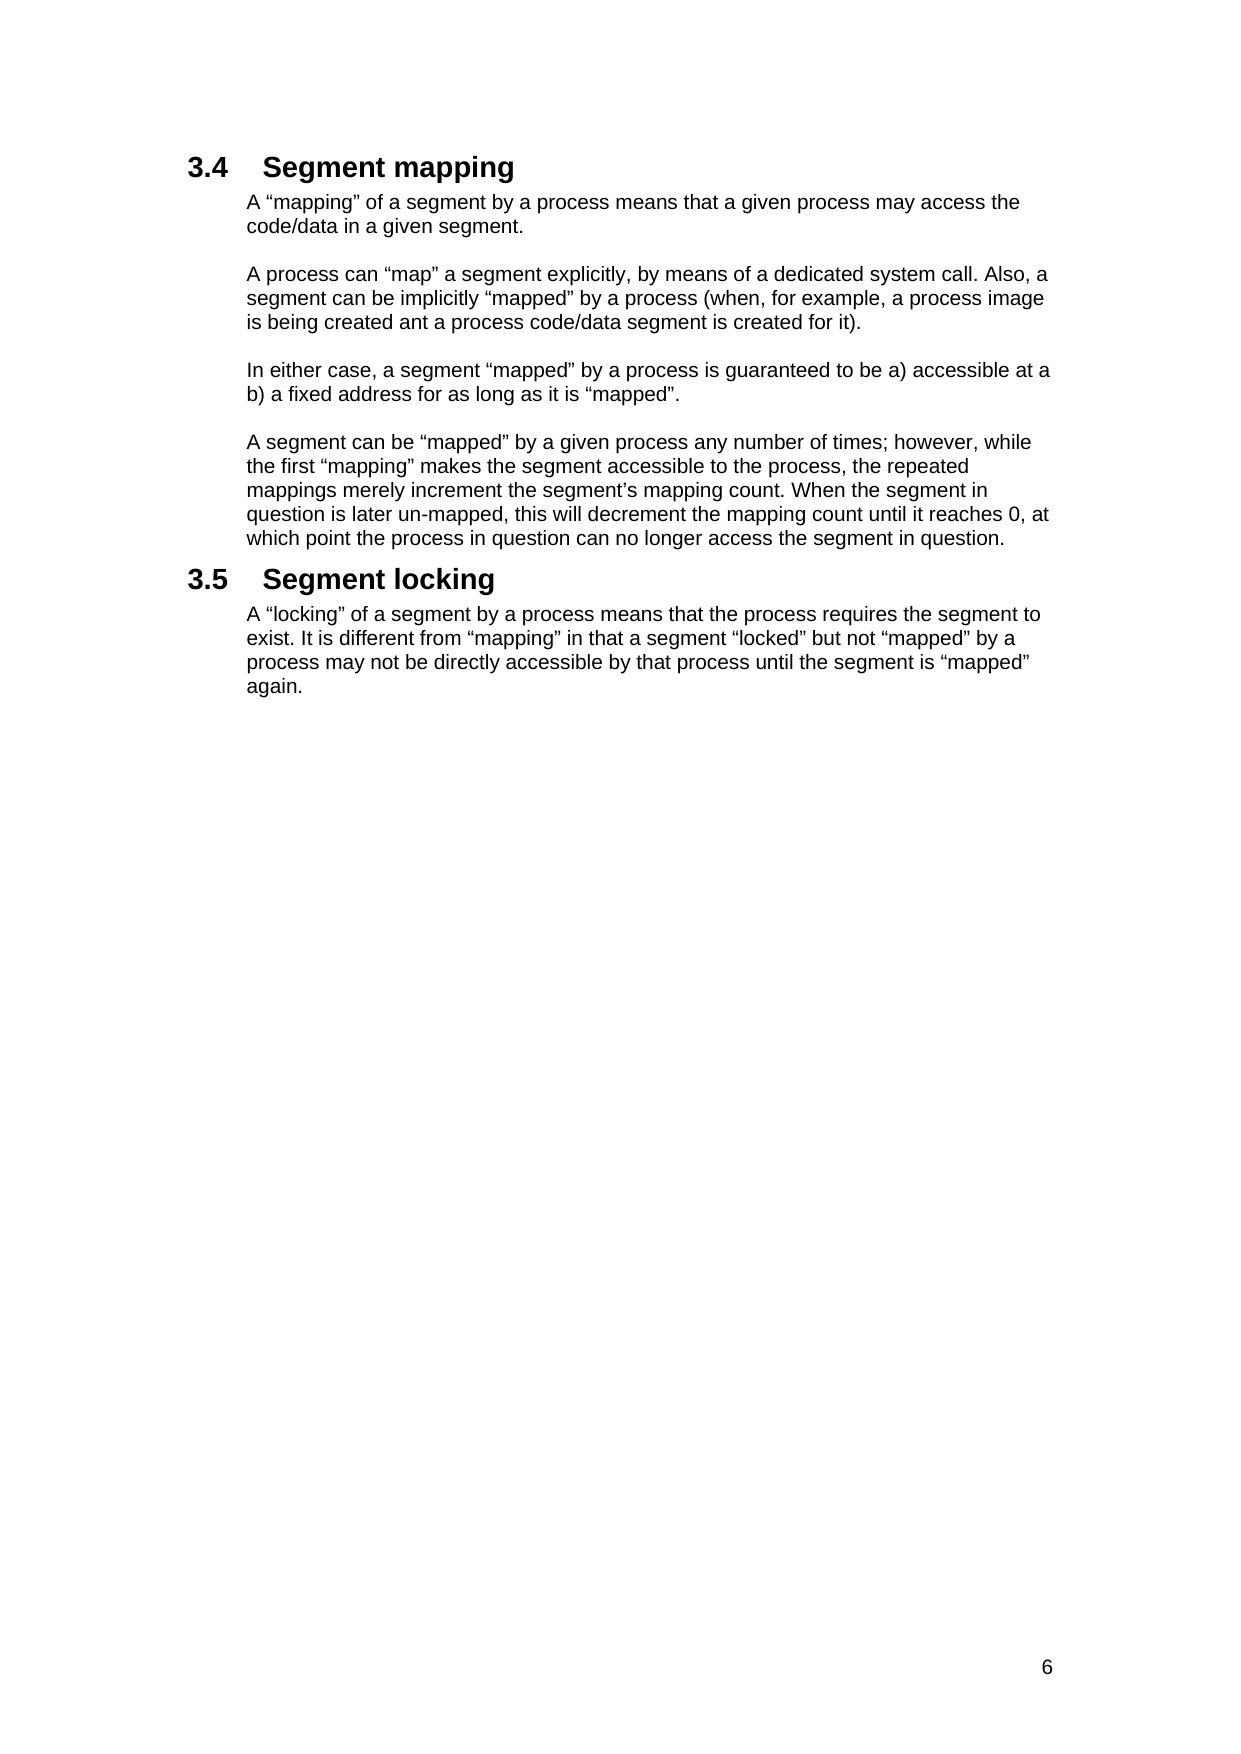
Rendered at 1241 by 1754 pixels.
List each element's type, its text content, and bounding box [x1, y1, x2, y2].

text A “mapping” of a segment by a process means that a given process may access the code/data in a given segment. [246, 190, 1053, 238]
text A segment can be “mapped” by a given process any number of times; however, while the first “mapping” makes the segment accessible to the process, the repeated mappings merely increment the segment’s mapping count. When the segment in question is later un-mapped, this will decrement the mapping count until it reaches 0, at which point the process in question can no longer access the segment in question. [246, 429, 1053, 549]
subtitle Segment mapping [187, 150, 1053, 184]
text In either case, a segment “mapped” by a process is guaranteed to be a) accessible at a b) a fixed address for as long as it is “mapped”. [246, 358, 1053, 406]
text A process can “map” a segment explicitly, by means of a dedicated system call. Also, a segment can be implicitly “mapped” by a process (when, for example, a process image is being created ant a process code/data segment is created for it). [246, 262, 1053, 334]
text A “locking” of a segment by a process means that the process requires the segment to exist. It is different from “mapping” in that a segment “locked” but not “mapped” by a process may not be directly accessible by that process until the segment is “mapped” again. [246, 602, 1053, 697]
subtitle Segment locking [187, 562, 1053, 595]
